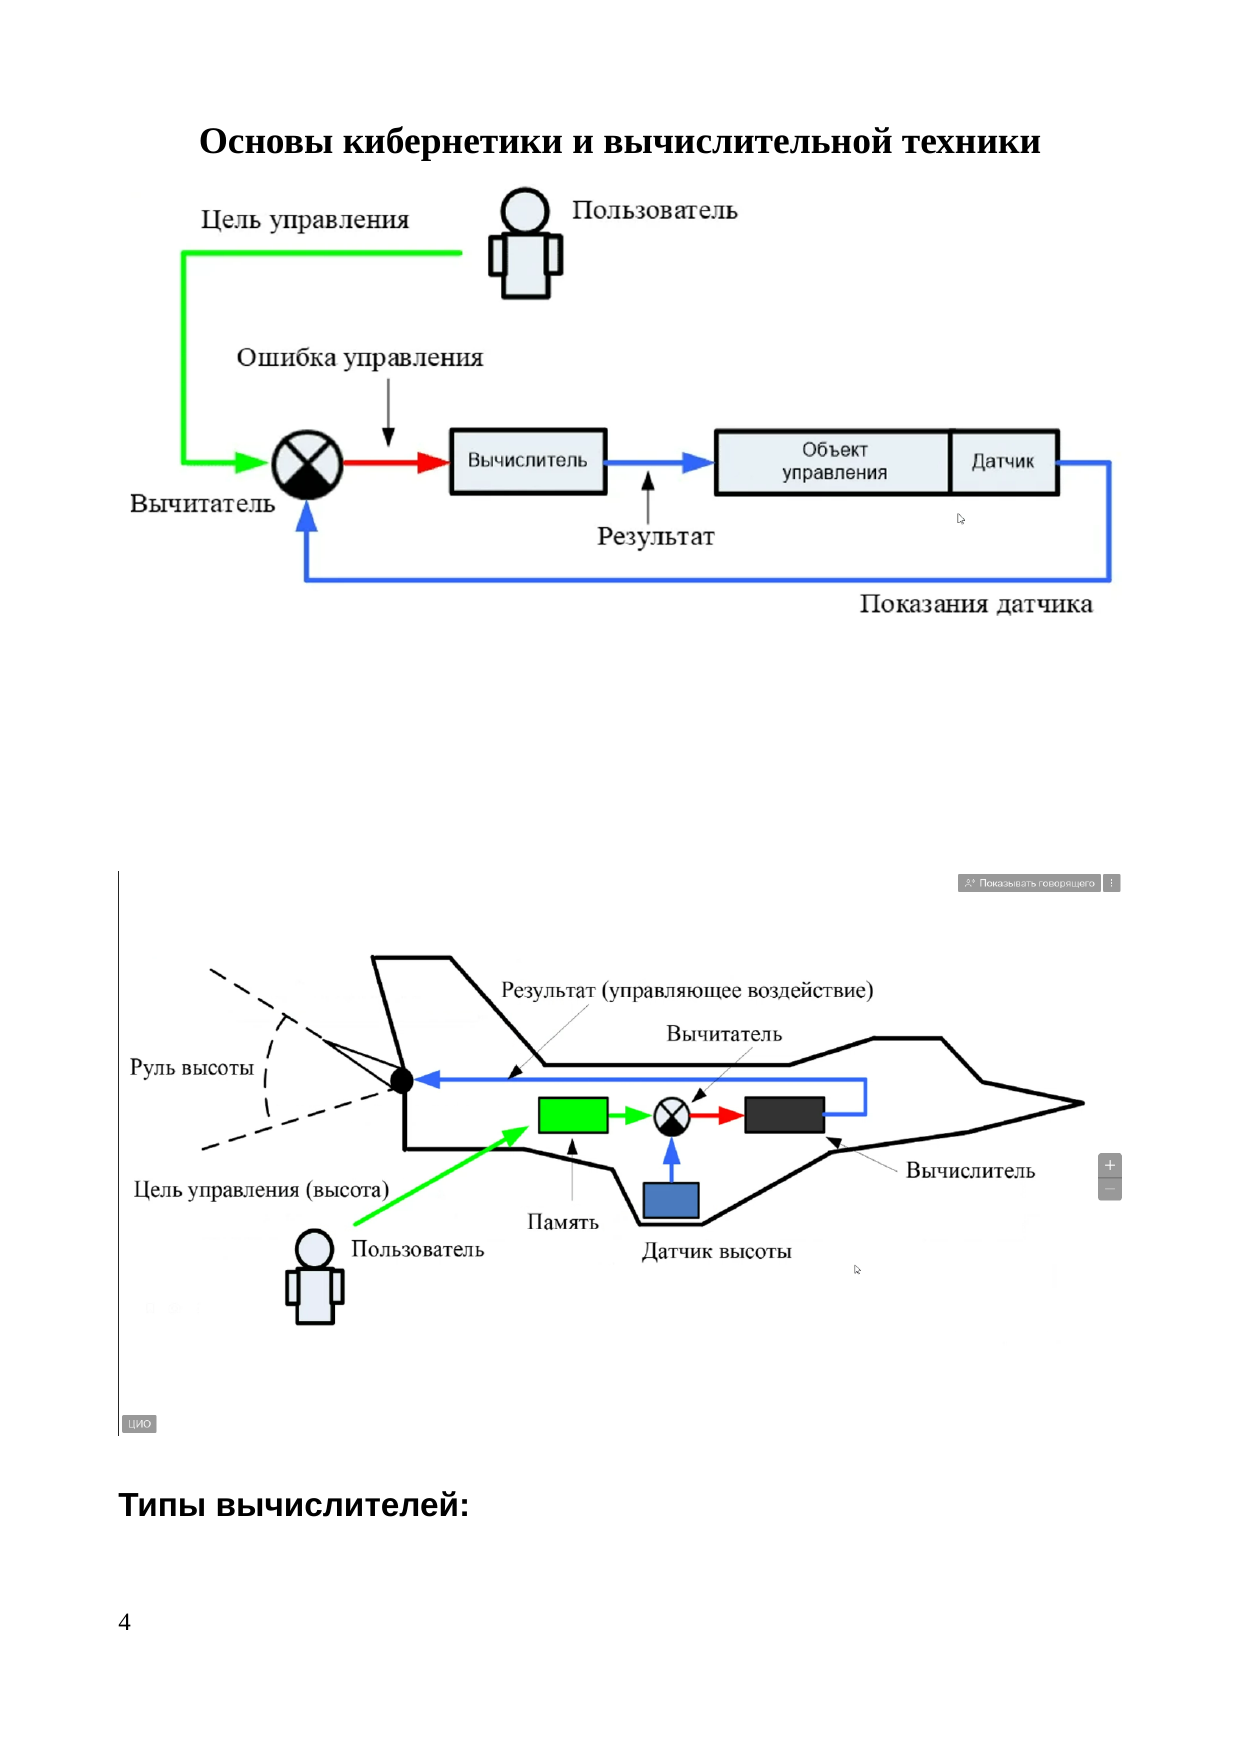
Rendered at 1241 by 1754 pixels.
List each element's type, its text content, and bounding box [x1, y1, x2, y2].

picture [118, 173, 1123, 639]
subtitle Типы вычислителей: [118, 1485, 1122, 1523]
picture [118, 871, 1123, 1436]
